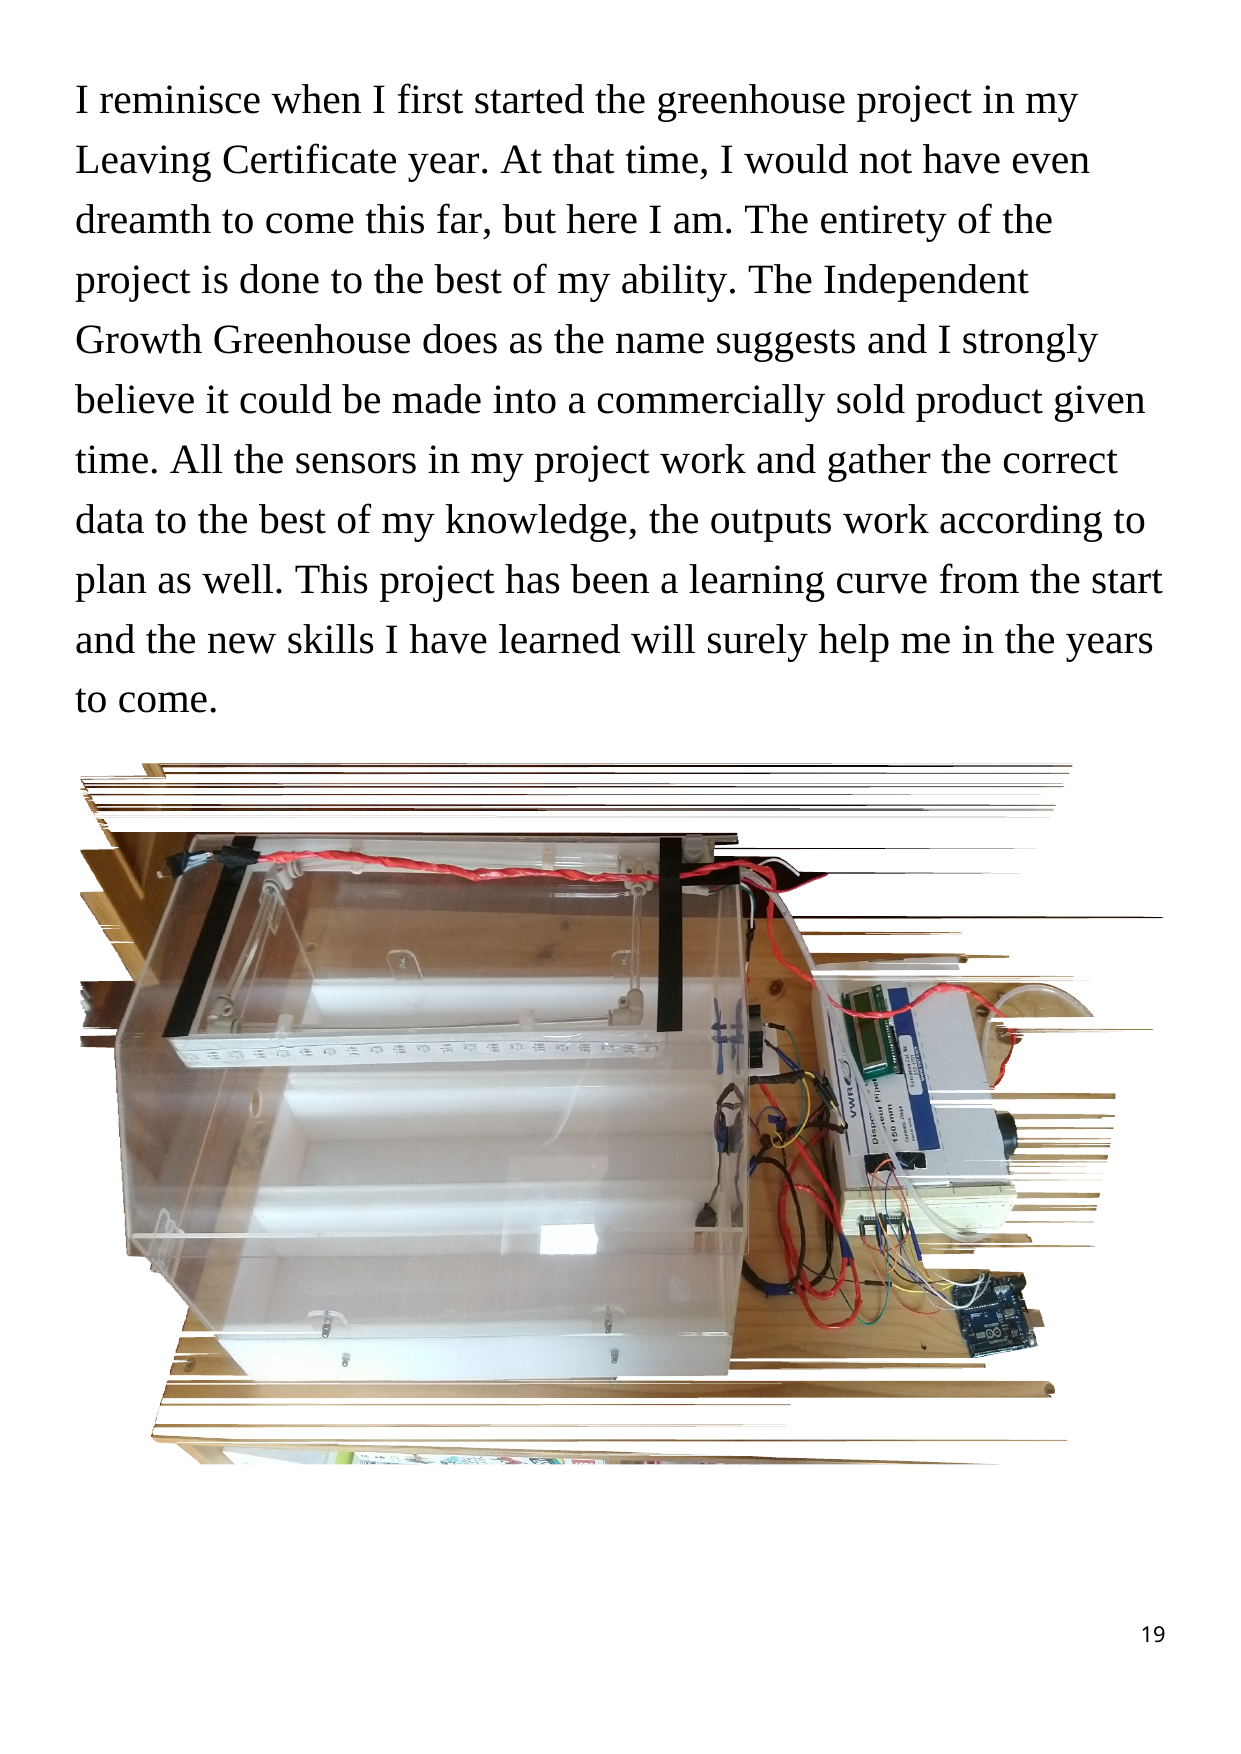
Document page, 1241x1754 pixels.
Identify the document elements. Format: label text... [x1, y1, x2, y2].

text I reminisce when I first started the greenhouse project in my Leaving Certificate year. At that time, I would not have even dreamth to come this far, but here I am. The entirety of the project is done to the best of my ability. The Independent Growth Greenhouse does as the name suggests and I strongly believe it could be made into a commercially sold product given time. All the sensors in my project work and gather the correct data to the best of my knowledge, the outputs work according to plan as well. This project has been a learning curve from the start and the new skills I have learned will surely help me in the years to come. [75, 75, 1165, 722]
